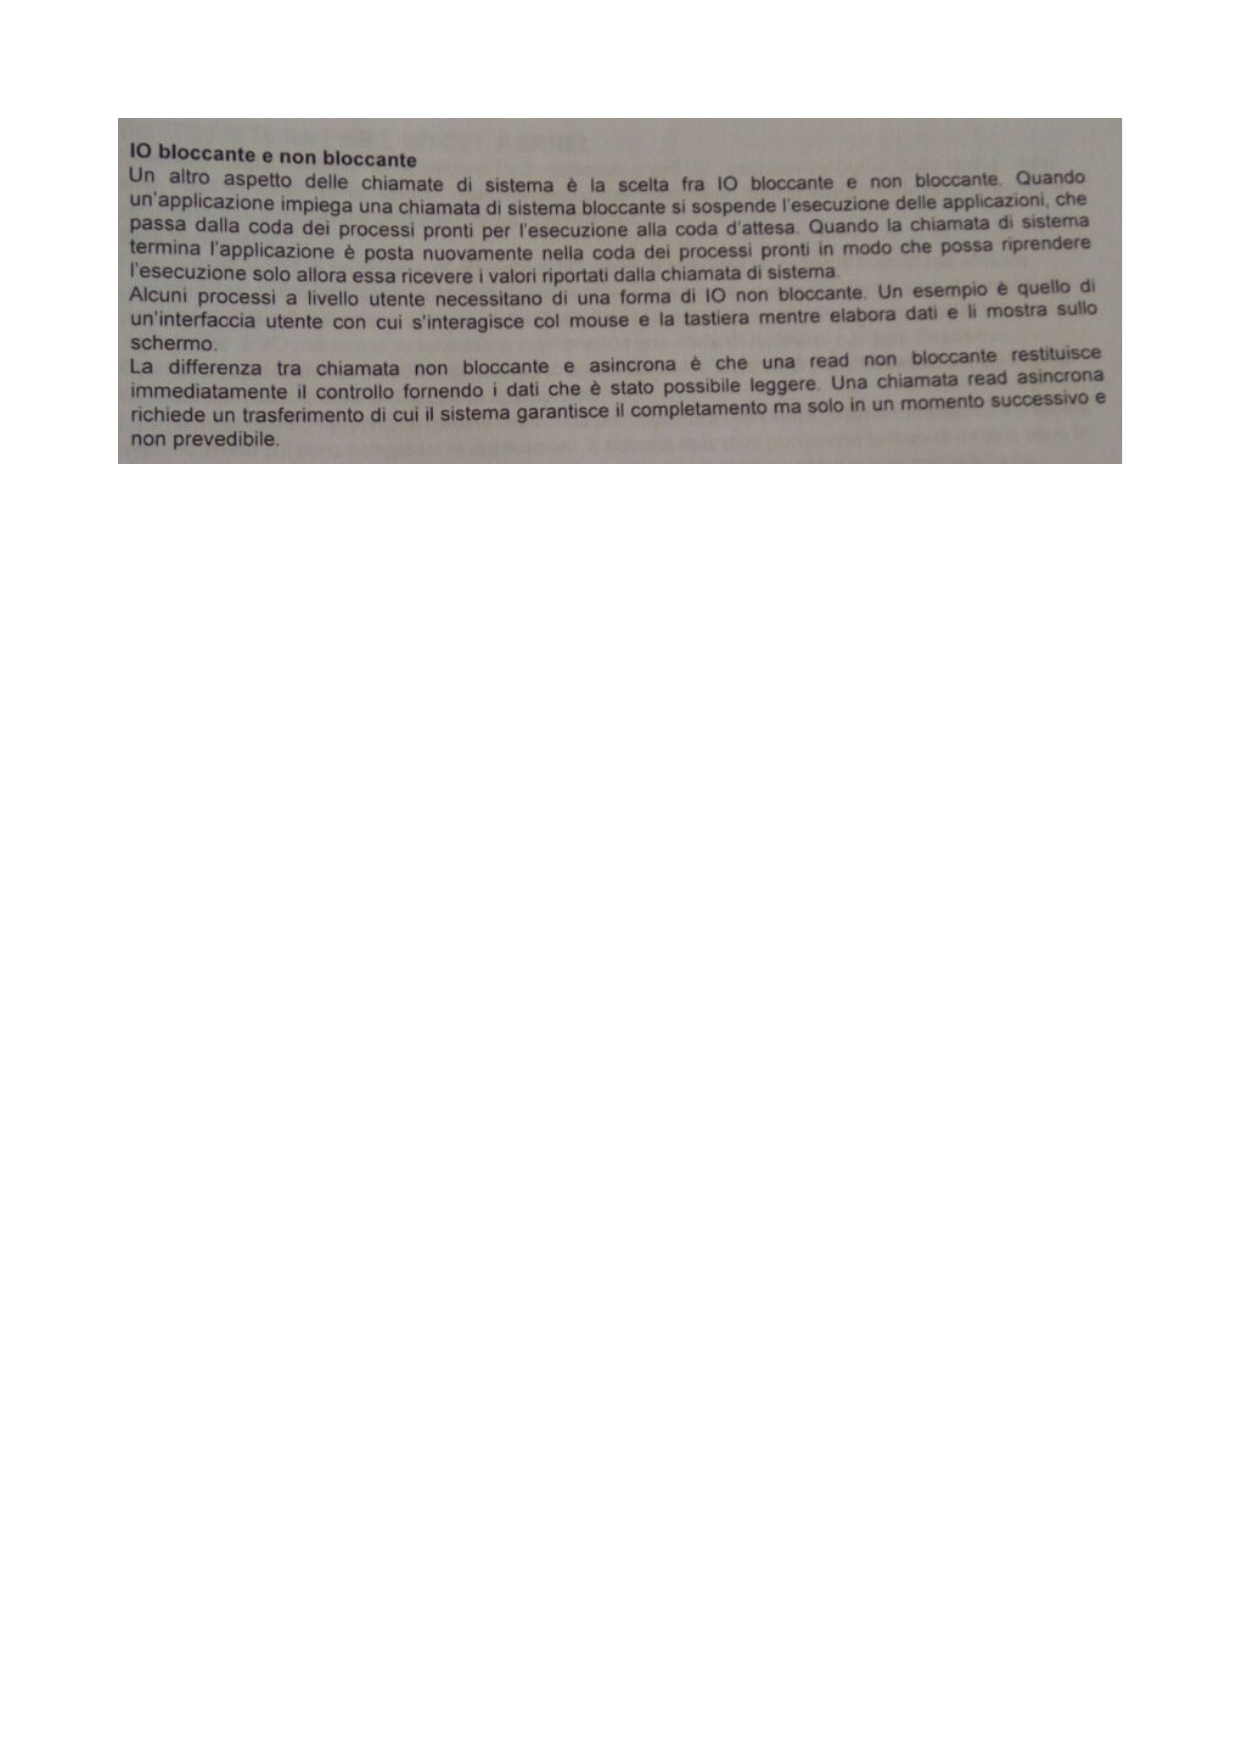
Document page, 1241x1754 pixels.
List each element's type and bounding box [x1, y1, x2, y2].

picture [118, 118, 1123, 464]
